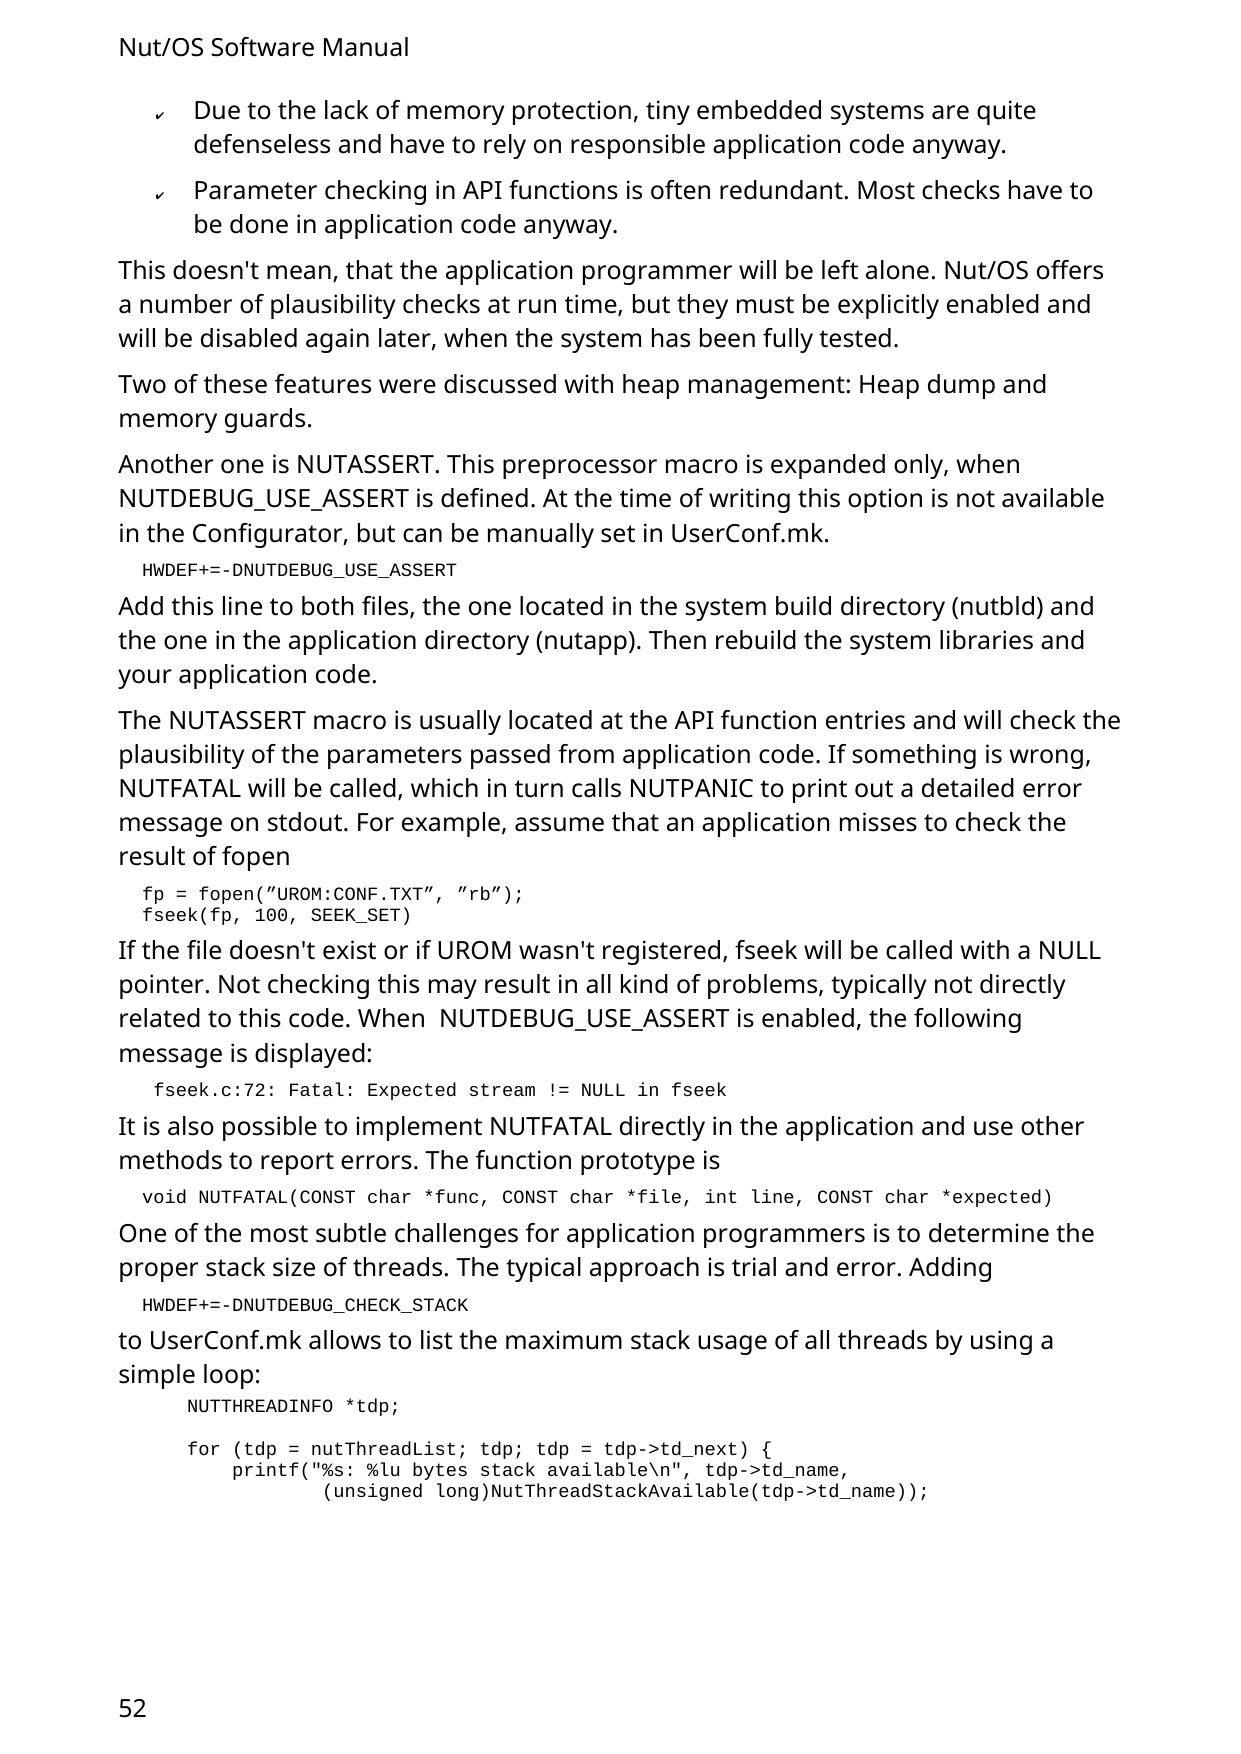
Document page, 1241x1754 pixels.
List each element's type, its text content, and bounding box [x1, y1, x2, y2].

list Parameter checking in API functions is often redundant. Most checks have to be done in application code anyway. [156, 173, 1122, 241]
text (unsigned long)NutThreadStackAvailable(tdp->td_name)); [142, 1482, 1122, 1503]
text NUTTHREADINFO *tdp; [142, 1397, 1122, 1418]
text It is also possible to implement NUTFATAL directly in the application and use other methods to report errors. The function prototype is [118, 1108, 1122, 1176]
text fp = fopen(”UROM:CONF.TXT”, ”rb”); [142, 884, 1122, 906]
text for (tdp = nutThreadList; tdp; tdp = tdp->td_next) { [142, 1439, 1122, 1461]
text HWDEF+=-DNUTDEBUG_CHECK_STACK [142, 1296, 1122, 1317]
text One of the most subtle challenges for application programmers is to determine the proper stack size of threads. The typical approach is trial and error. Adding [118, 1216, 1122, 1284]
text void NUTFATAL(CONST char *func, CONST char *file, int line, CONST char *expected) [142, 1188, 1122, 1209]
list Due to the lack of memory protection, tiny embedded systems are quite defenseless and have to rely on responsible application code anyway. [156, 93, 1122, 161]
text Two of these features were discussed with heap management: Heap dump and memory guards. [118, 367, 1122, 435]
text This doesn't mean, that the application programmer will be left alone. Nut/OS offers a number of plausibility checks at run time, but they must be explicitly enabled and will be disabled again later, when the system has been fully tested. [118, 253, 1122, 355]
text fseek(fp, 100, SEEK_SET) [142, 906, 1122, 927]
text printf("%s: %lu bytes stack available\n", tdp->td_name, [142, 1461, 1122, 1482]
text The NUTASSERT macro is usually located at the API function entries and will check the plausibility of the parameters passed from application code. If something is wrong, NUTFATAL will be called, which in turn calls NUTPANIC to print out a detailed error message on stdout. For example, assume that an application misses to check the result of fopen [118, 702, 1122, 873]
text HWDEF+=-DNUTDEBUG_USE_ASSERT [142, 561, 1122, 582]
text If the file doesn't exist or if UROM wasn't registered, fseek will be called with a NULL pointer. Not checking this may result in all kind of problems, typically not directly related to this code. When NUTDEBUG_USE_ASSERT is enabled, the following message is displayed: [118, 933, 1122, 1069]
text Another one is NUTASSERT. This preprocessor macro is expanded only, when NUTDEBUG_USE_ASSERT is defined. At the time of writing this option is not available in the Configurator, but can be manually set in UserConf.mk. [118, 447, 1122, 549]
text fseek.c:72: Fatal: Expected stream != NULL in fseek [142, 1081, 1122, 1102]
text to UserConf.mk allows to list the maximum stack usage of all threads by using a simple loop: [118, 1323, 1122, 1391]
text Add this line to both files, the one located in the system build directory (nutbld) and the one in the application directory (nutapp). Then rebuild the system libraries and your application code. [118, 588, 1122, 691]
